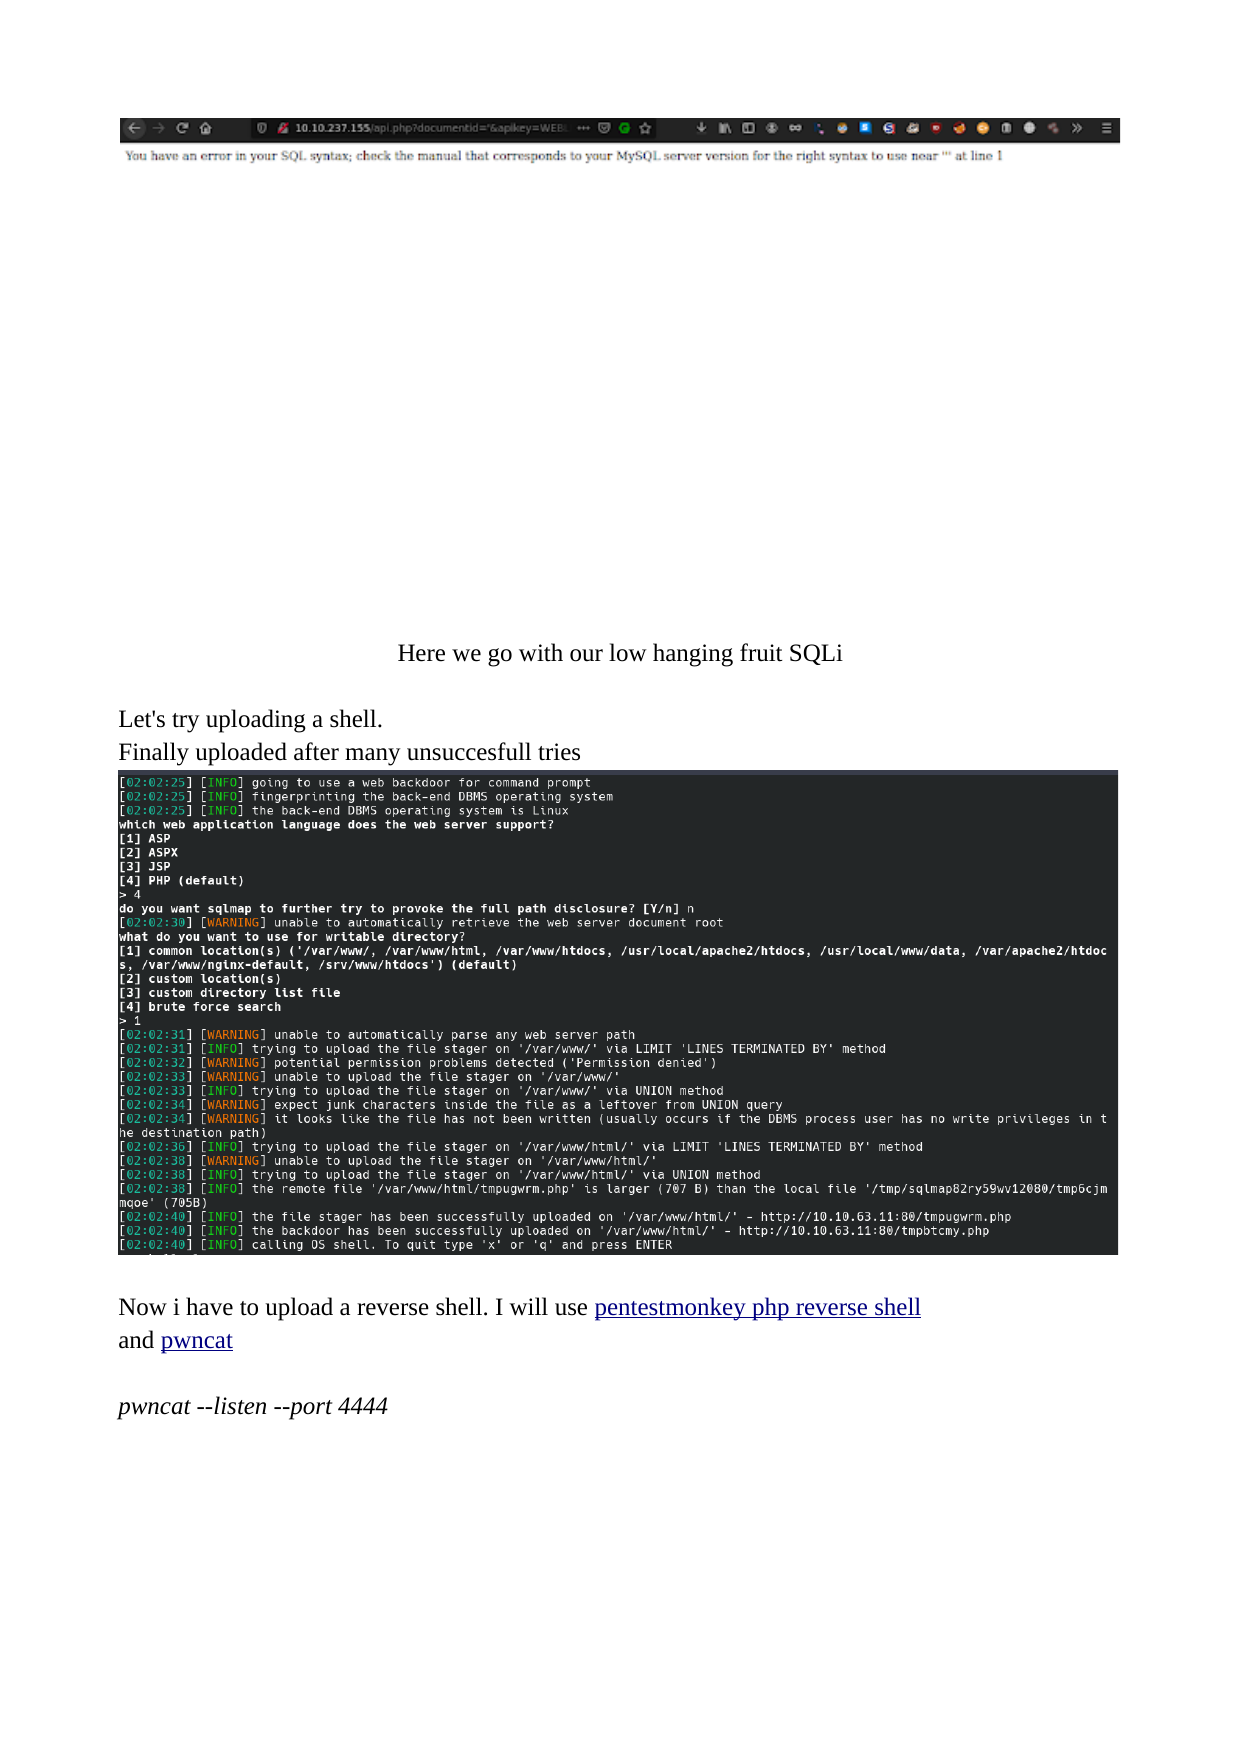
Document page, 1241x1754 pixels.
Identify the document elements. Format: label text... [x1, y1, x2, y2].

text Here we go with our low hanging fruit SQLi [118, 638, 1122, 667]
text Now i have to upload a reverse shell. I will use pentestmonkey php reverse shell [118, 1292, 1122, 1321]
text Let's try uploading a shell. [118, 704, 1122, 733]
picture [118, 770, 1119, 1255]
text Finally uploaded after many unsuccesfull tries [118, 737, 1122, 766]
picture [120, 118, 1121, 634]
text pwncat --listen --port 4444 [118, 1391, 1122, 1419]
text and pwncat [118, 1325, 1122, 1353]
